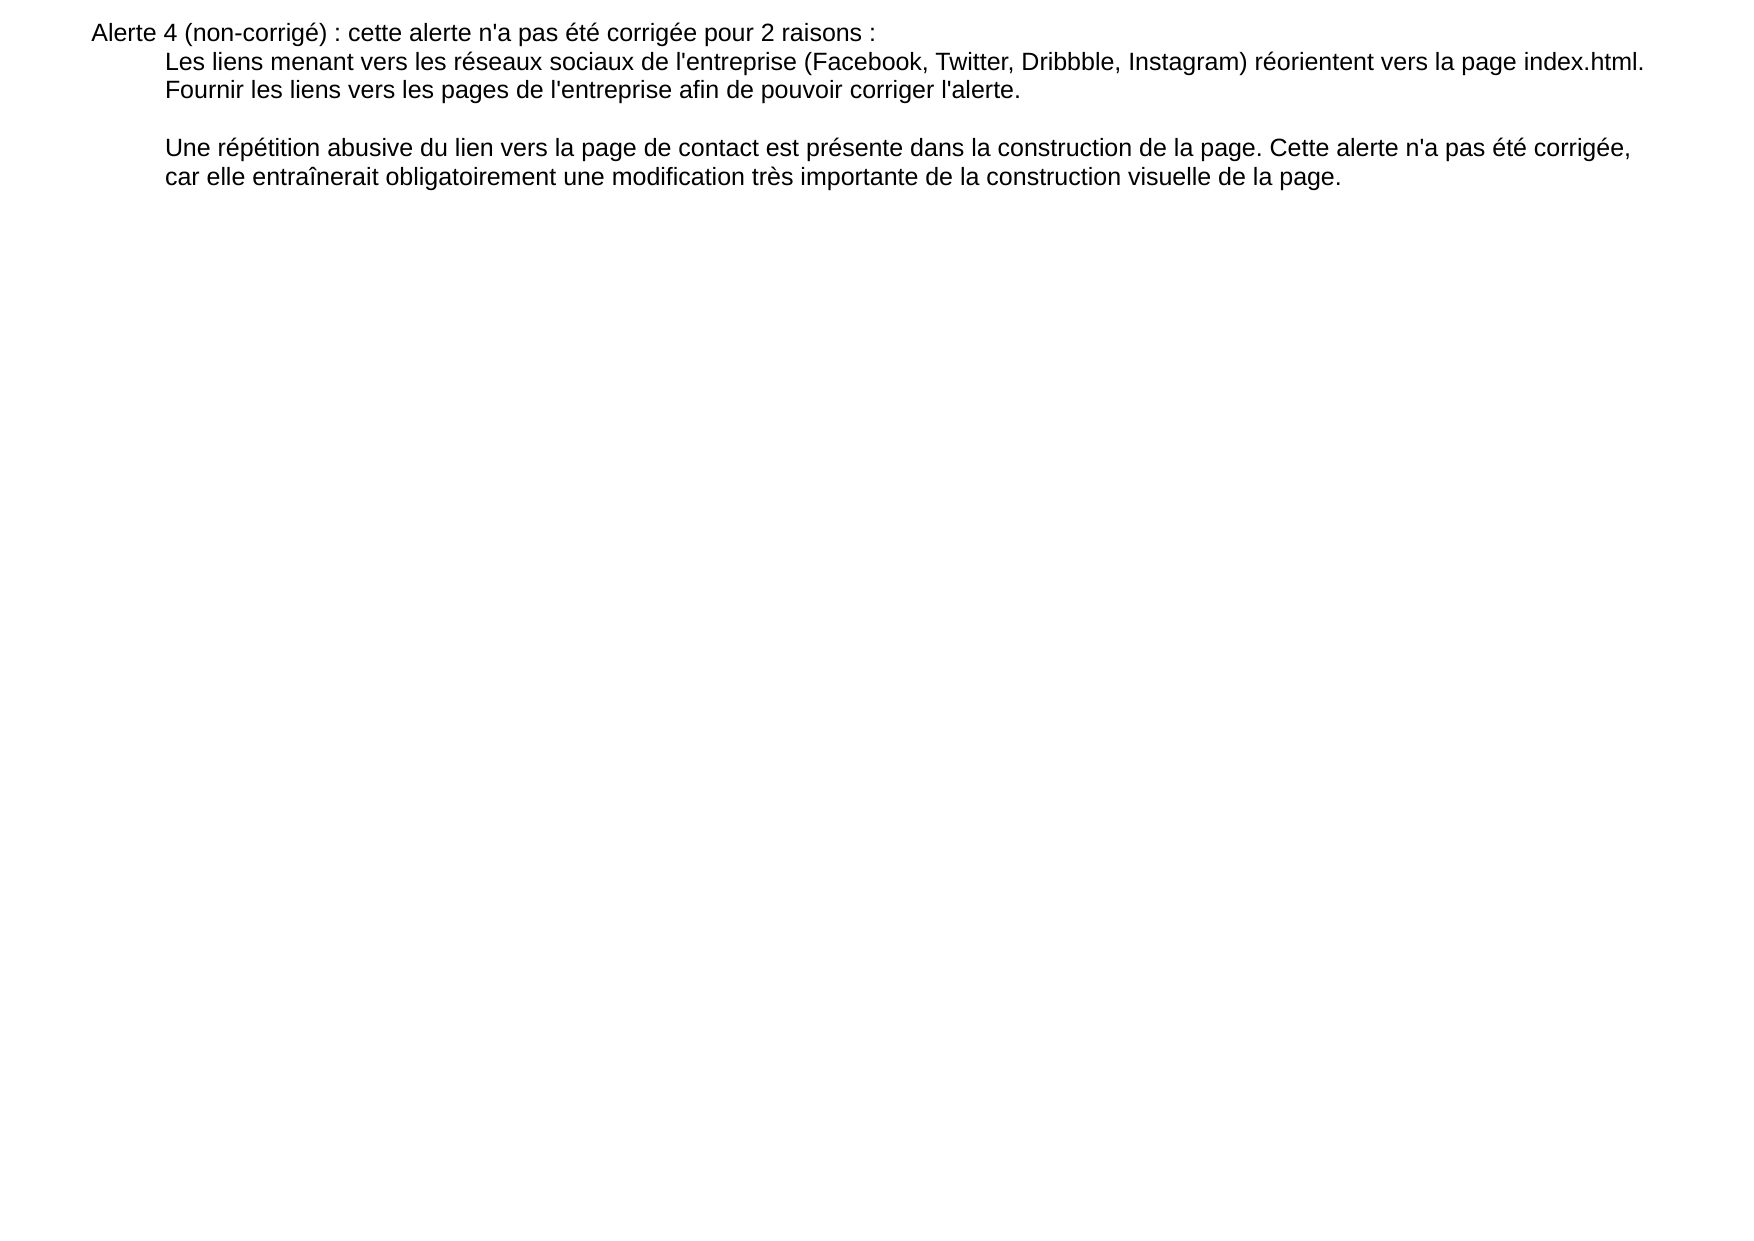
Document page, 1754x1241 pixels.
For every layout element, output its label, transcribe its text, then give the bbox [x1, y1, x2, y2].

text Alerte 4 (non-corrigé) : cette alerte n'a pas été corrigée pour 2 raisons : [18, 18, 1736, 46]
text car elle entraînerait obligatoirement une modification très importante de la construction visuelle de la page. [18, 161, 1736, 190]
text Les liens menant vers les réseaux sociaux de l'entreprise (Facebook, Twitter, Dribbble, Instagram) réorientent vers la page index.html. Fournir les liens vers les pages de l'entreprise afin de pouvoir corriger l'alerte. [18, 46, 1736, 104]
text Une répétition abusive du lien vers la page de contact est présente dans la construction de la page. Cette alerte n'a pas été corrigée, [18, 133, 1736, 161]
